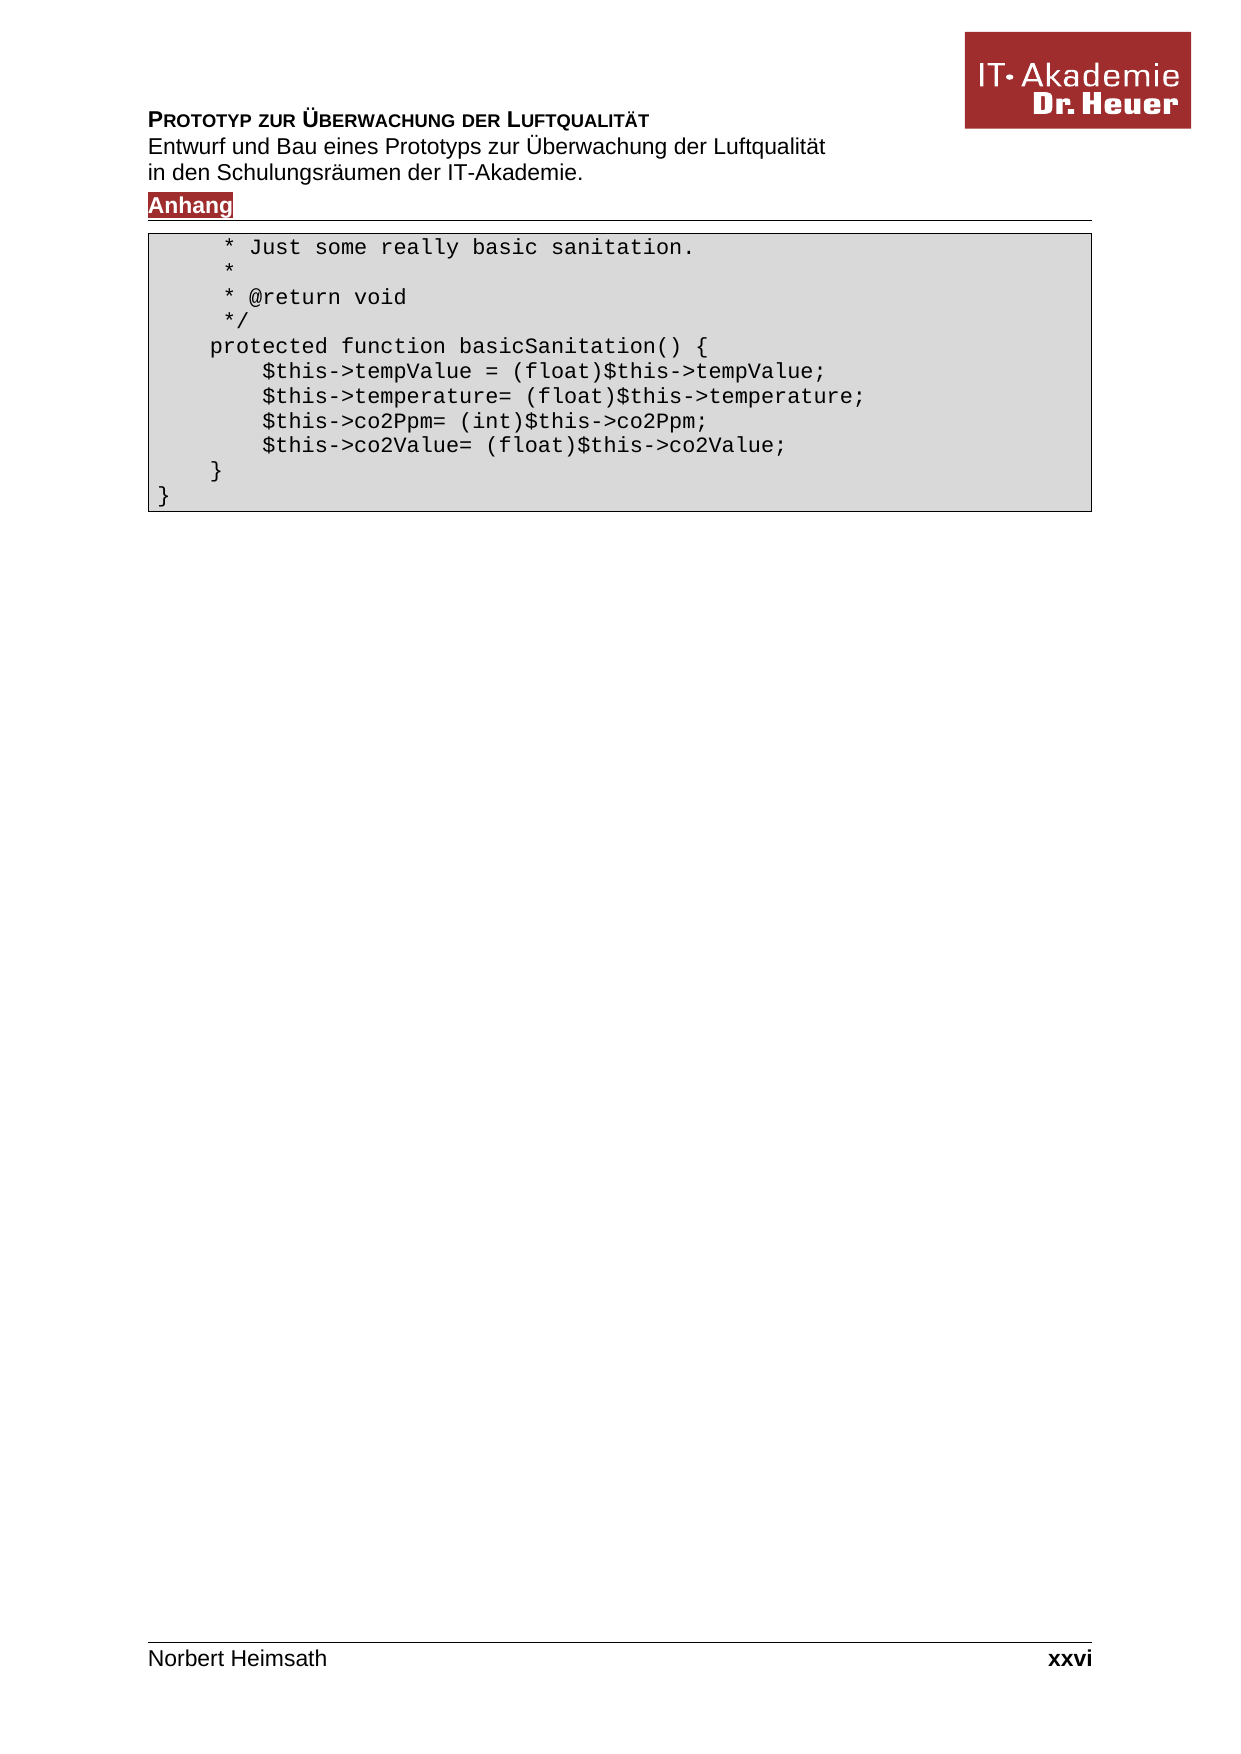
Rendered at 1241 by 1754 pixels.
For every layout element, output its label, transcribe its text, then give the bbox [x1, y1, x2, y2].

list } [149, 481, 1091, 511]
list */ [149, 308, 1091, 332]
list * [149, 258, 1091, 283]
list * @return void [149, 283, 1091, 308]
list $this->temperature= (float)$this->temperature; [149, 382, 1091, 407]
list $this->tempValue = (float)$this->tempValue; [149, 357, 1091, 382]
list $this->co2Value= (float)$this->co2Value; [149, 432, 1091, 456]
list } [149, 456, 1091, 481]
list * Just some really basic sanitation. [149, 234, 1091, 258]
list protected function basicSanitation() { [149, 332, 1091, 357]
list $this->co2Ppm= (int)$this->co2Ppm; [149, 407, 1091, 432]
